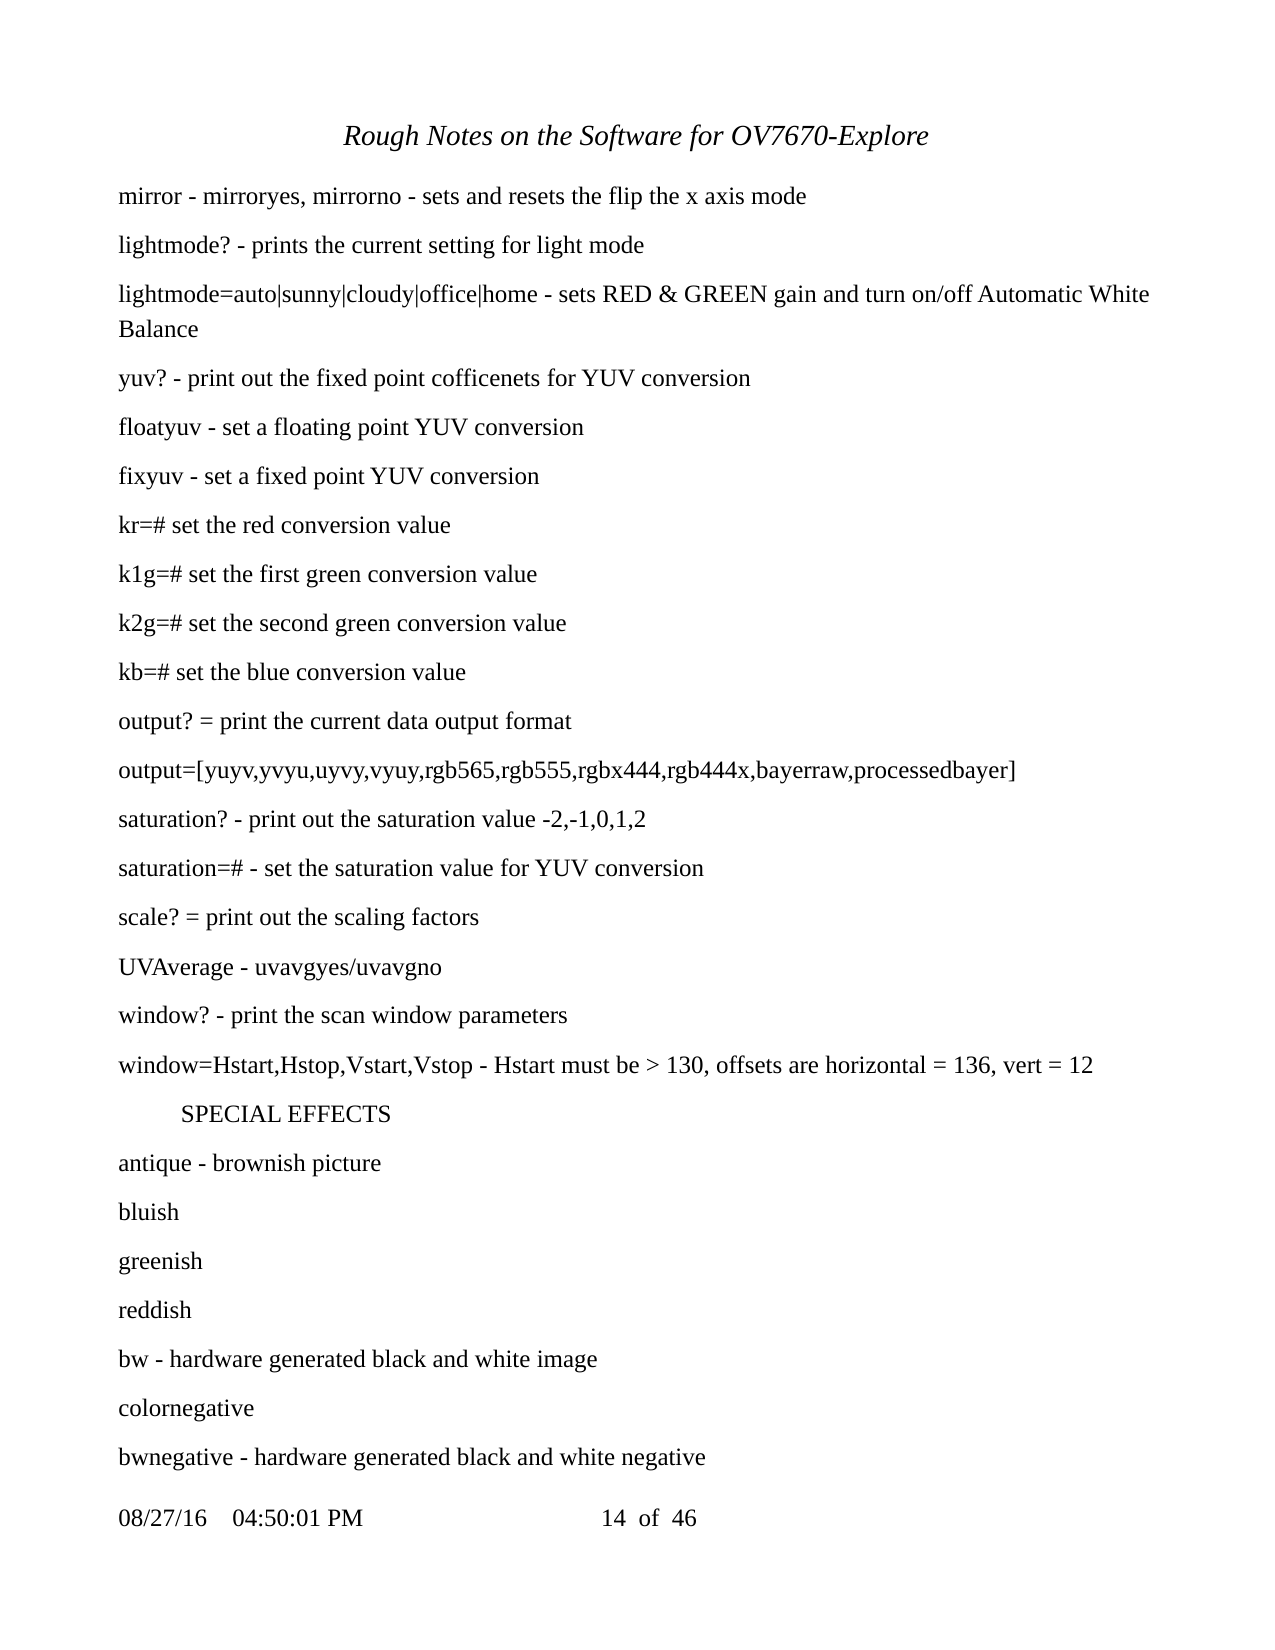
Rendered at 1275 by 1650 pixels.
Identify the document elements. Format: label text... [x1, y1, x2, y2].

text window=Hstart,Hstop,Vstart,Vstop - Hstart must be > 130, offsets are horizontal = 136, vert = 12 [118, 1050, 1157, 1078]
text saturation=# - set the saturation value for YUV conversion [118, 853, 1157, 882]
text SPECIAL EFFECTS [118, 1099, 1157, 1127]
text kr=# set the red conversion value [118, 510, 1157, 539]
text window? - print the scan window parameters [118, 1001, 1157, 1029]
text bluish [118, 1197, 1157, 1226]
text k1g=# set the first green conversion value [118, 559, 1157, 588]
text output? = print the current data output format [118, 706, 1157, 735]
text k2g=# set the second green conversion value [118, 608, 1157, 637]
text antique - brownish picture [118, 1148, 1157, 1177]
text floatyuv - set a floating point YUV conversion [118, 412, 1157, 441]
text mirror - mirroryes, mirrorno - sets and resets the flip the x axis mode [118, 181, 1157, 210]
text reddish [118, 1295, 1157, 1324]
text lightmode? - prints the current setting for light mode [118, 230, 1157, 259]
text yuv? - print out the fixed point cofficenets for YUV conversion [118, 363, 1157, 392]
text colornegative [118, 1393, 1157, 1422]
text output=[yuyv,yvyu,uyvy,vyuy,rgb565,rgb555,rgbx444,rgb444x,bayerraw,processedbayer] [118, 755, 1157, 784]
text greenish [118, 1246, 1157, 1275]
text UVAverage - uvavgyes/uvavgno [118, 952, 1157, 980]
text fixyuv - set a fixed point YUV conversion [118, 461, 1157, 490]
text kb=# set the blue conversion value [118, 657, 1157, 686]
text bw - hardware generated black and white image [118, 1344, 1157, 1373]
text bwnegative - hardware generated black and white negative [118, 1442, 1157, 1471]
text saturation? - print out the saturation value -2,-1,0,1,2 [118, 804, 1157, 833]
text scale? = print out the scaling factors [118, 902, 1157, 931]
text lightmode=auto|sunny|cloudy|office|home - sets RED & GREEN gain and turn on/off Automatic White Balance [118, 279, 1157, 342]
